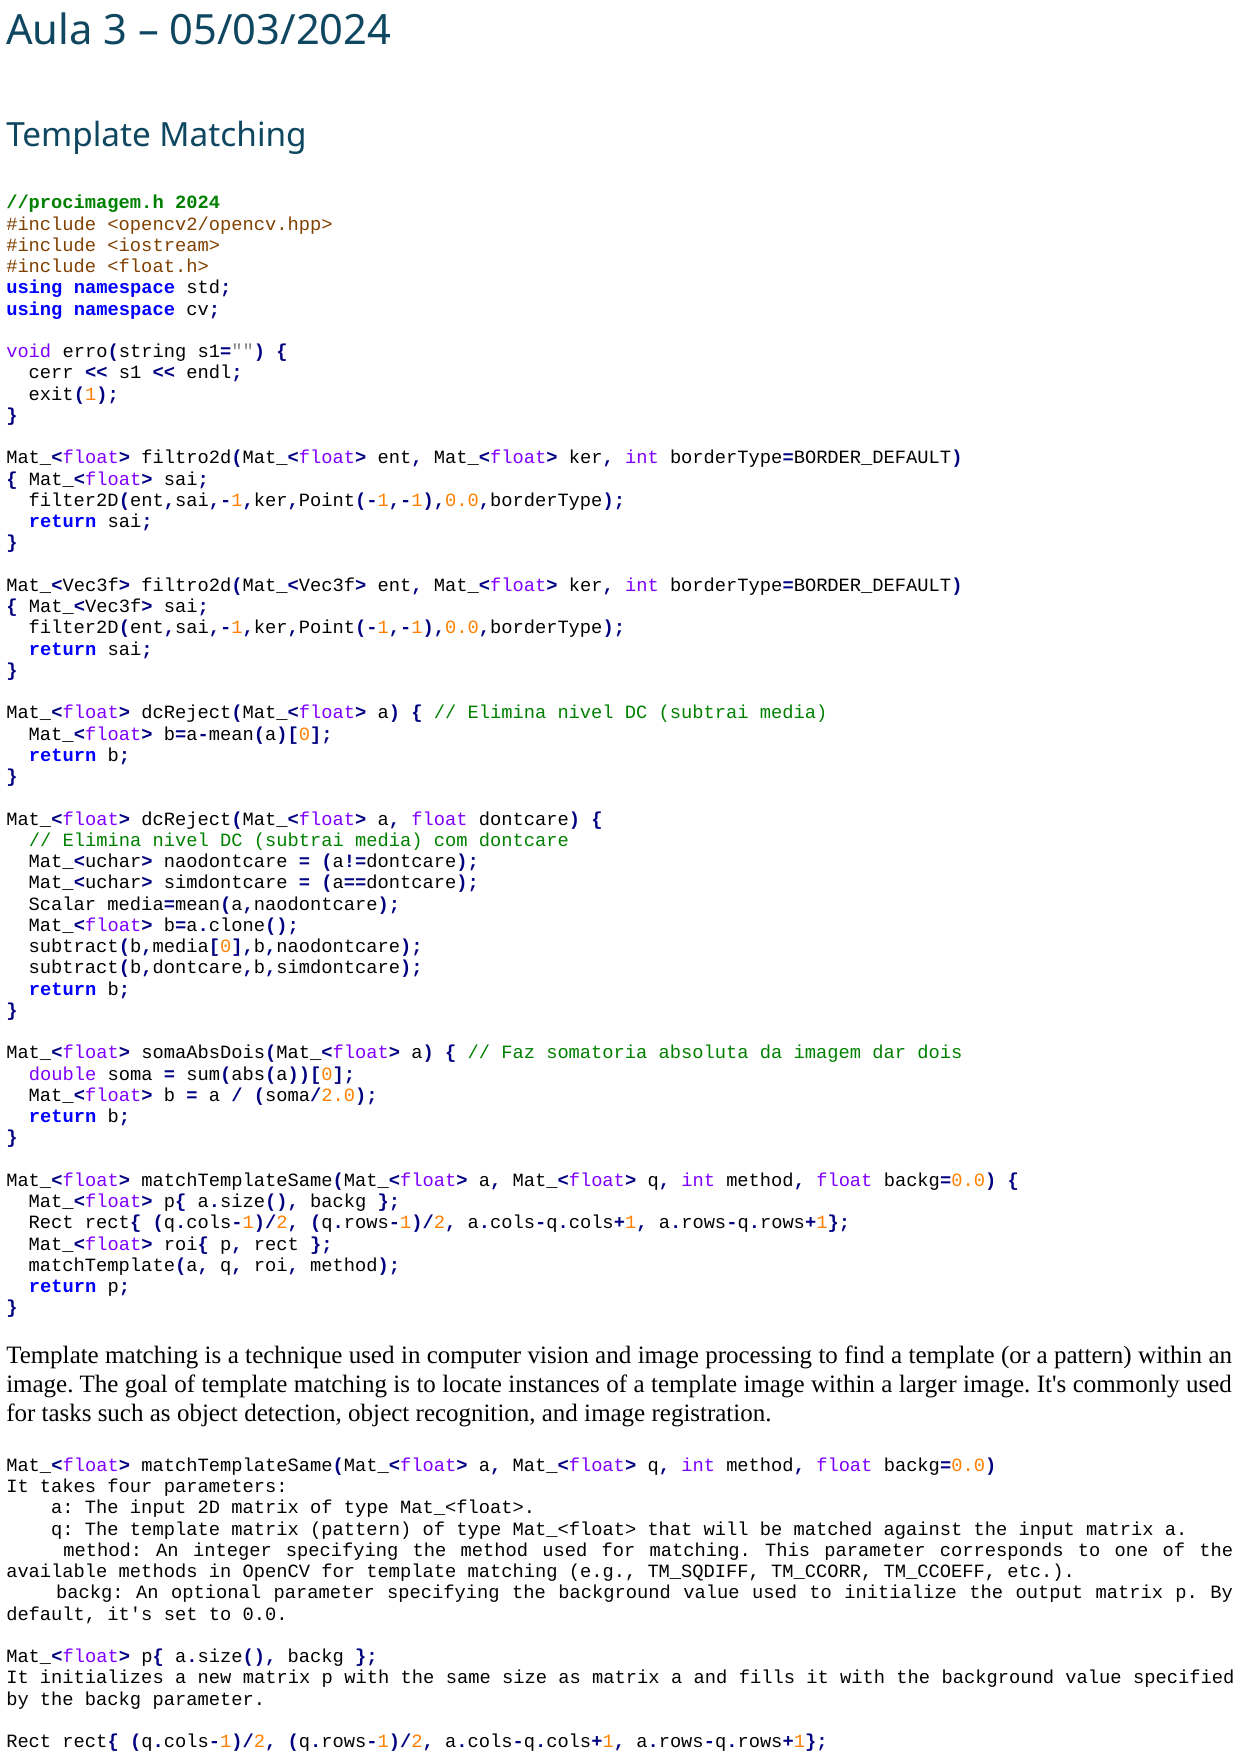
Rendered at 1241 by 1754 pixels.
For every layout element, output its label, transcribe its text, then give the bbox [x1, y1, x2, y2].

text return sai; [6, 639, 1234, 661]
text Mat_<float> b=a-mean(a)[0]; [6, 724, 1234, 746]
text Mat_<float> dcReject(Mat_<float> a, float dontcare) { [6, 809, 1234, 831]
text return b; [6, 746, 1234, 767]
text using namespace std; [6, 278, 1234, 299]
text a: The input 2D matrix of type Mat_<float>. [6, 1498, 1234, 1519]
text Mat_<float> b = a / (soma/2.0); [6, 1086, 1234, 1107]
text Mat_<float> matchTemplateSame(Mat_<float> a, Mat_<float> q, int method, float backg=0.0) { [6, 1171, 1234, 1192]
text subtract(b,dontcare,b,simdontcare); [6, 958, 1234, 979]
text exit(1); [6, 384, 1234, 406]
text q: The template matrix (pattern) of type Mat_<float> that will be matched against the input matrix a. [6, 1519, 1234, 1541]
text Mat_<float> p{ a.size(), backg }; [6, 1647, 1234, 1668]
text matchTemplate(a, q, roi, method); [6, 1256, 1234, 1277]
text { Mat_<float> sai; [6, 469, 1234, 491]
text filter2D(ent,sai,-1,ker,Point(-1,-1),0.0,borderType); [6, 491, 1234, 512]
text Rect rect{ (q.cols-1)/2, (q.rows-1)/2, a.cols-q.cols+1, a.rows-q.rows+1}; [6, 1213, 1234, 1234]
text Mat_<float> dcReject(Mat_<float> a) { // Elimina nivel DC (subtrai media) [6, 703, 1234, 724]
text return sai; [6, 512, 1234, 533]
text #include <iostream> [6, 236, 1234, 257]
text method: An integer specifying the method used for matching. This parameter corresponds to one of the available methods in OpenCV for template matching (e.g., TM_SQDIFF, TM_CCORR, TM_CCOEFF, etc.). [6, 1541, 1234, 1583]
text double soma = sum(abs(a))[0]; [6, 1064, 1234, 1086]
subtitle Aula 3 – 05/03/2024 [6, 0, 1234, 57]
text Mat_<float> matchTemplateSame(Mat_<float> a, Mat_<float> q, int method, float backg=0.0) [6, 1456, 1234, 1477]
text Mat_<Vec3f> filtro2d(Mat_<Vec3f> ent, Mat_<float> ker, int borderType=BORDER_DEFAULT) [6, 576, 1234, 597]
text } [6, 767, 1234, 788]
text #include <float.h> [6, 257, 1234, 278]
text Scalar media=mean(a,naodontcare); [6, 894, 1234, 916]
text Mat_<float> b=a.clone(); [6, 916, 1234, 937]
text #include <opencv2/opencv.hpp> [6, 214, 1234, 236]
text Mat_<float> roi{ p, rect }; [6, 1234, 1234, 1256]
text // Elimina nivel DC (subtrai media) com dontcare [6, 831, 1234, 852]
text Template matching is a technique used in computer vision and image processing to find a template (or a pattern) within an image. The goal of template matching is to locate instances of a template image within a larger image. It's commonly used for tasks such as object detection, object recognition, and image registration. [6, 1341, 1234, 1427]
text } [6, 406, 1234, 427]
text subtract(b,media[0],b,naodontcare); [6, 937, 1234, 958]
text } [6, 533, 1234, 554]
text It takes four parameters: [6, 1477, 1234, 1498]
text } [6, 1001, 1234, 1022]
text Mat_<uchar> naodontcare = (a!=dontcare); [6, 852, 1234, 873]
text cerr << s1 << endl; [6, 363, 1234, 384]
text void erro(string s1="") { [6, 342, 1234, 363]
text It initializes a new matrix p with the same size as matrix a and fills it with the background value specified by the backg parameter. [6, 1668, 1234, 1711]
text return b; [6, 979, 1234, 1001]
text { Mat_<Vec3f> sai; [6, 597, 1234, 618]
text //procimagem.h 2024 [6, 193, 1234, 214]
text } [6, 661, 1234, 682]
text using namespace cv; [6, 299, 1234, 321]
text filter2D(ent,sai,-1,ker,Point(-1,-1),0.0,borderType); [6, 618, 1234, 639]
text Mat_<float> somaAbsDois(Mat_<float> a) { // Faz somatoria absoluta da imagem dar dois [6, 1043, 1234, 1064]
text Mat_<float> filtro2d(Mat_<float> ent, Mat_<float> ker, int borderType=BORDER_DEFAULT) [6, 448, 1234, 469]
text Mat_<float> p{ a.size(), backg }; [6, 1192, 1234, 1213]
text Mat_<uchar> simdontcare = (a==dontcare); [6, 873, 1234, 894]
text } [6, 1128, 1234, 1149]
text } [6, 1298, 1234, 1319]
text Rect rect{ (q.cols-1)/2, (q.rows-1)/2, a.cols-q.cols+1, a.rows-q.rows+1}; [6, 1732, 1234, 1753]
text return p; [6, 1277, 1234, 1298]
text return b; [6, 1107, 1234, 1128]
text backg: An optional parameter specifying the background value used to initialize the output matrix p. By default, it's set to 0.0. [6, 1583, 1234, 1626]
subtitle Template Matching [6, 111, 1234, 156]
